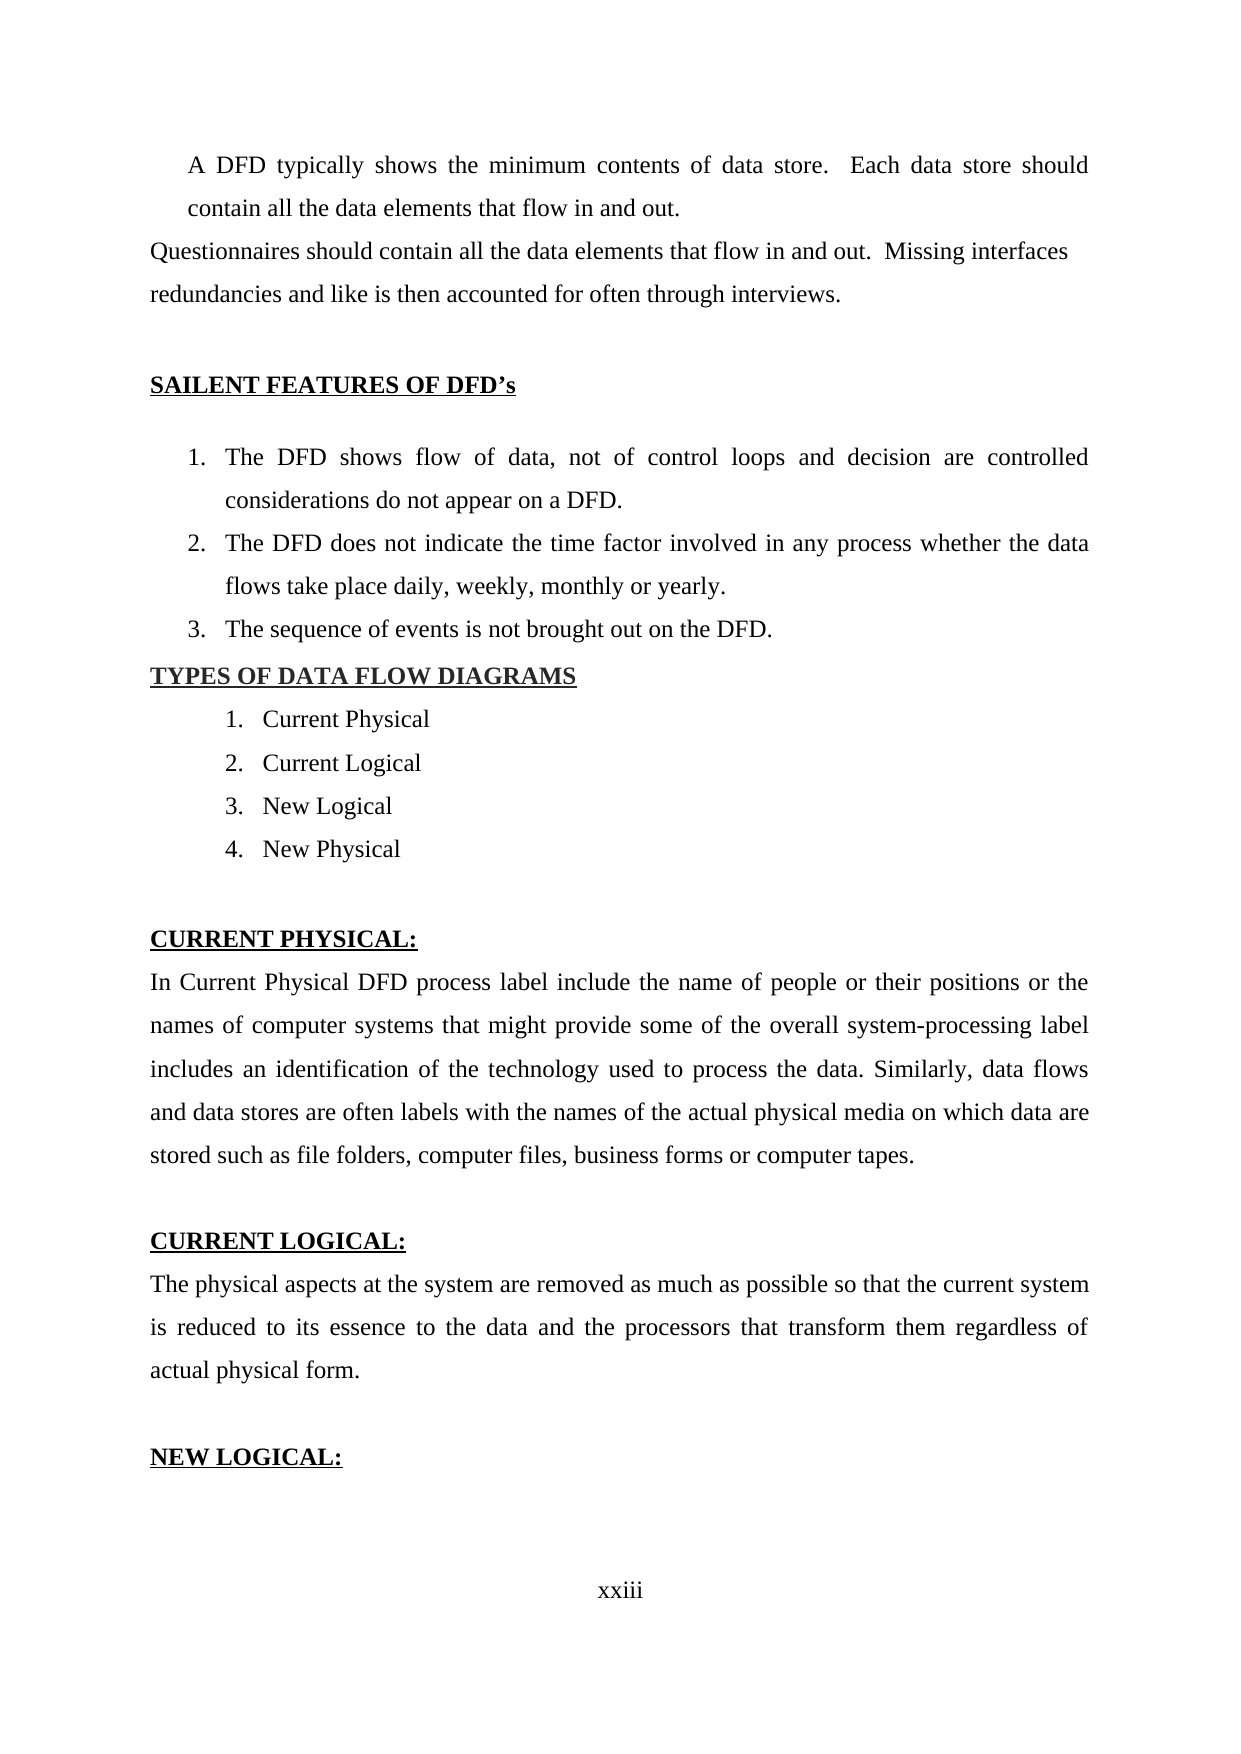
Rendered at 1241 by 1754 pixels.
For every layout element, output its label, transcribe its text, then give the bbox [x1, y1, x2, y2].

list Current Logical [225, 748, 1090, 776]
list New Physical [225, 834, 1090, 863]
text The physical aspects at the system are removed as much as possible so that the current system is reduced to its essence to the data and the processors that transform them regardless of actual physical form. [150, 1269, 1090, 1384]
text A DFD typically shows the minimum contents of data store. Each data store should contain all the data elements that flow in and out. [187, 150, 1090, 222]
list Current Physical [225, 704, 1090, 733]
subtitle SAILENT FEATURES OF DFD’s [150, 370, 1090, 398]
text CURRENT LOGICAL: [150, 1226, 1090, 1255]
subtitle CURRENT PHYSICAL: [150, 924, 1090, 953]
list New Logical [225, 791, 1090, 819]
text In Current Physical DFD process label include the name of people or their positions or the names of computer systems that might provide some of the overall system-processing label includes an identification of the technology used to process the data. Similarly, data flows and data stores are often labels with the names of the actual physical media on which data are stored such as file folders, computer files, business forms or computer tapes. [150, 967, 1090, 1169]
text Questionnaires should contain all the data elements that flow in and out. Missing interfaces redundancies and like is then accounted for often through interviews. [150, 236, 1090, 308]
list The sequence of events is not brought out on the DFD. [187, 614, 1090, 643]
list The DFD shows flow of data, not of control loops and decision are controlled considerations do not appear on a DFD. [187, 442, 1090, 513]
subtitle TYPES OF DATA FLOW DIAGRAMS [150, 661, 1090, 690]
list The DFD does not indicate the time factor involved in any process whether the data flows take place daily, weekly, monthly or yearly. [187, 528, 1090, 600]
text NEW LOGICAL: [150, 1442, 1090, 1471]
